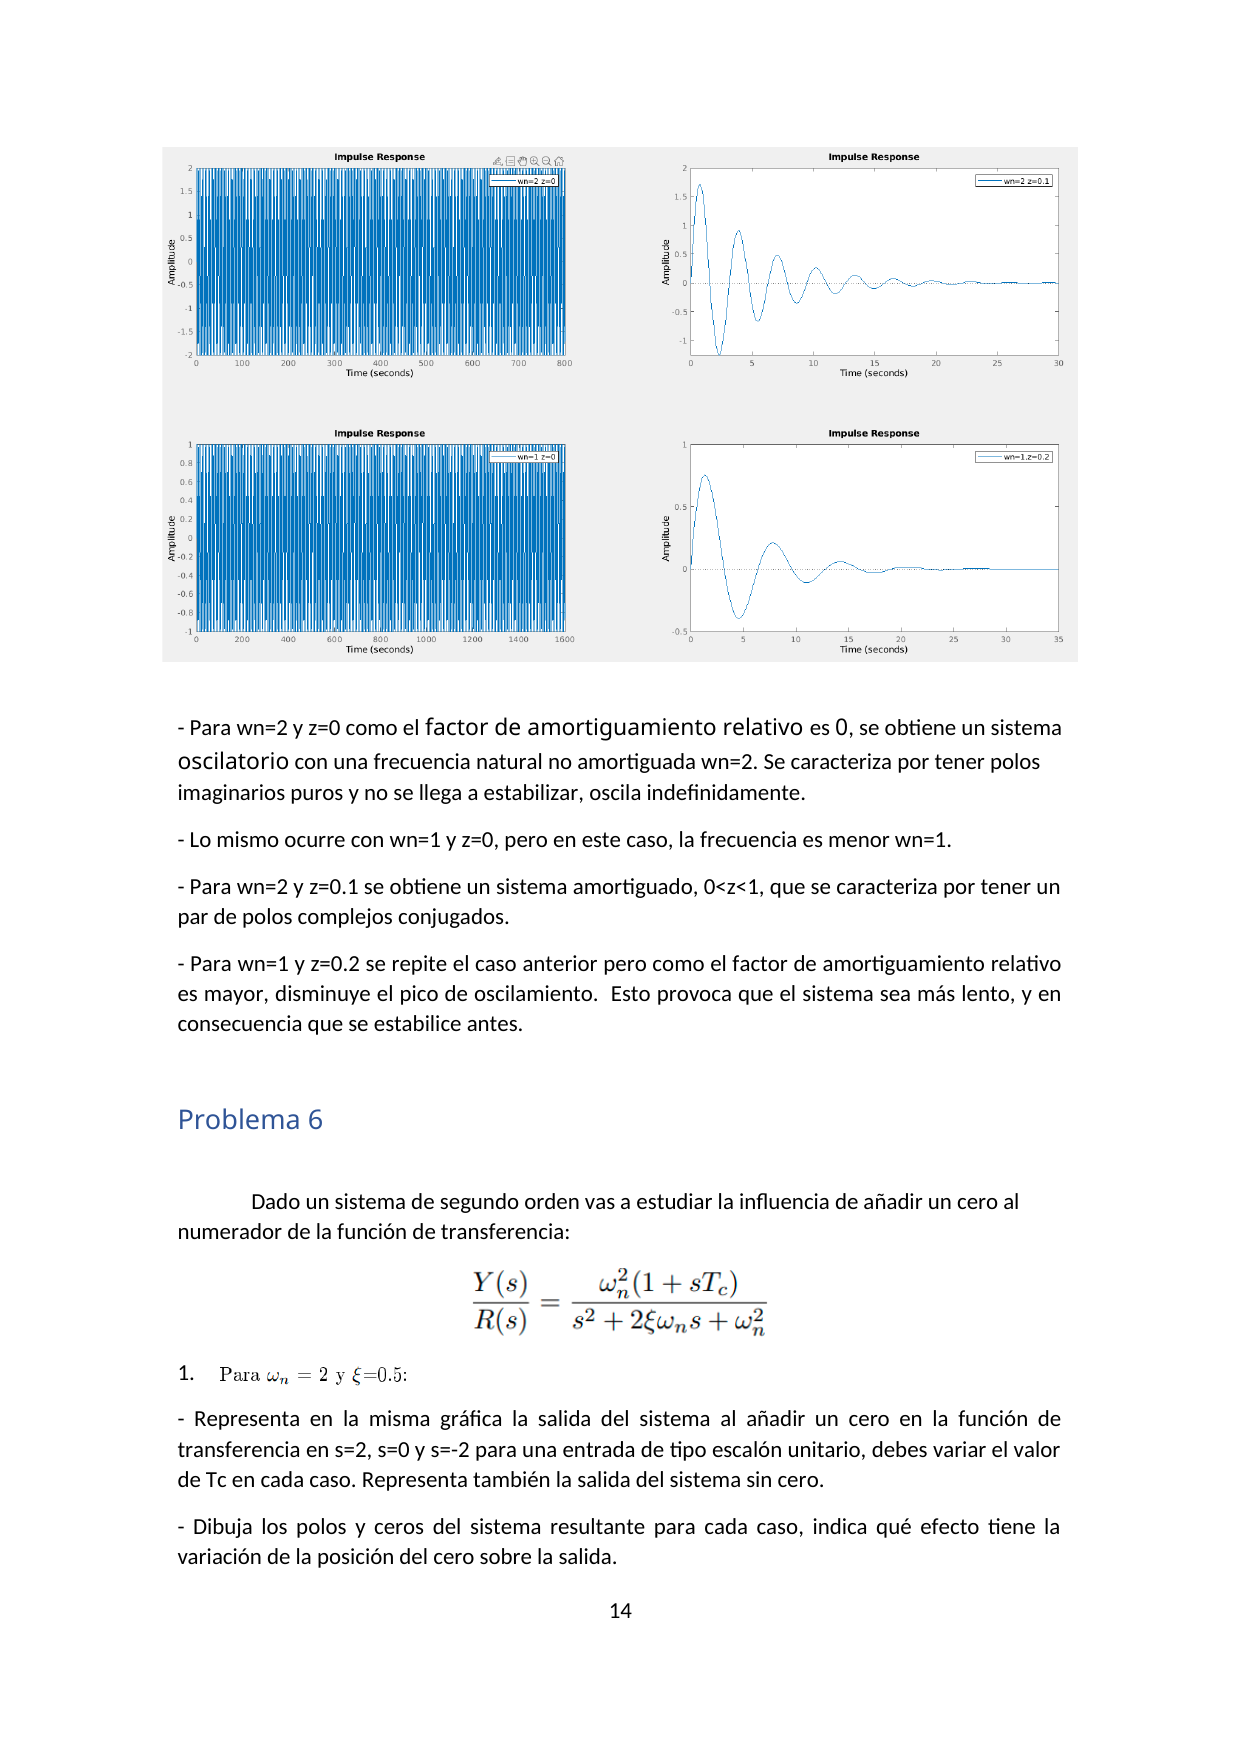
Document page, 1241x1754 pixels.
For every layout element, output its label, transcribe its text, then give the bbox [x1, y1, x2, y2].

text - Para wn=1 y z=0.2 se repite el caso anterior pero como el factor de amortiguamiento relativo es mayor, disminuye el pico de oscilamiento. Esto provoca que el sistema sea más lento, y en consecuencia que se estabilice antes. [177, 949, 1063, 1037]
text - Representa en la misma gráfica la salida del sistema al añadir un cero en la función de transferencia en s=2, s=0 y s=-2 para una entrada de tipo escalón unitario, debes variar el valor de Tc en cada caso. Representa también la salida del sistema sin cero. [177, 1404, 1063, 1493]
text - Lo mismo ocurre con wn=1 y z=0, pero en este caso, la frecuencia es menor wn=1. [177, 825, 1063, 853]
text - Para wn=2 y z=0.1 se obtiene un sistema amortiguado, 0<z<1, que se caracteriza por tener un par de polos complejos conjugados. [177, 872, 1063, 930]
text 1. [177, 1358, 1063, 1386]
text - Dibuja los polos y ceros del sistema resultante para cada caso, indica qué efecto tiene la variación de la posición del cero sobre la salida. [177, 1512, 1063, 1570]
subtitle Problema 6 [177, 1100, 1063, 1137]
picture [469, 1263, 771, 1344]
picture [162, 147, 1078, 662]
text - Para wn=2 y z=0 como el factor de amortiguamiento relativo es 0, se obtiene un sistema oscilatorio con una frecuencia natural no amortiguada wn=2. Se caracteriza por tener polos imaginarios puros y no se llega a estabilizar, oscila indefinidamente. [177, 711, 1063, 806]
picture [214, 1359, 409, 1389]
text Dado un sistema de segundo orden vas a estudiar la influencia de añadir un cero al numerador de la función de transferencia: [177, 1187, 1063, 1245]
